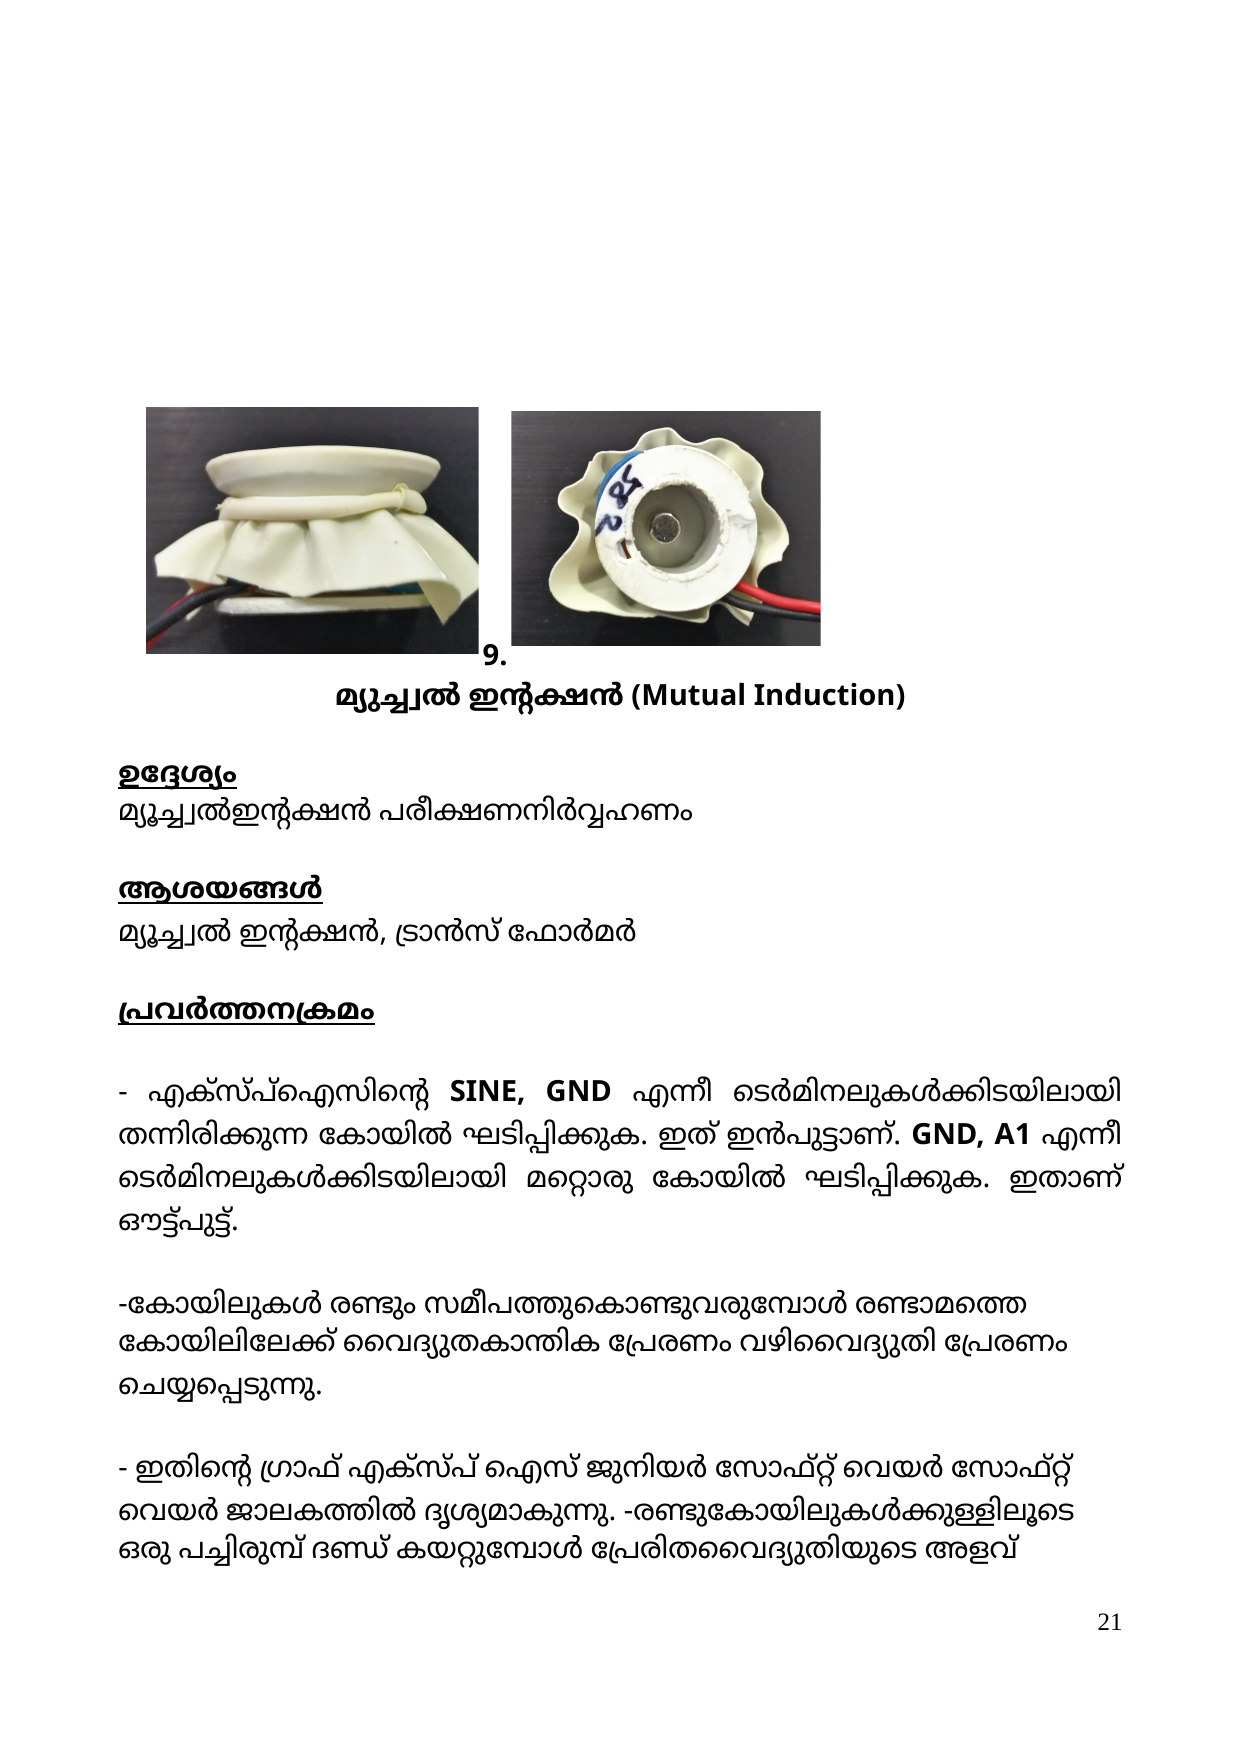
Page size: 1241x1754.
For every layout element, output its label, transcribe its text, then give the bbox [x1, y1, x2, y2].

text - എക്സ്പ്ഐസിന്റെ SINE, GND എന്നീ ടെര്‍മിനലുകള്‍ക്കിടയിലായി തന്നിരിക്കുന്ന കോയില്‍ ഘടിപ്പിക്കുക. ഇത് ഇന്‍പുട്ടാണ്. GND, A1 എന്നീ ടെര്‍മിനലുകള്‍ക്കിടയിലായി മറ്റൊരു കോയില്‍ ഘടിപ്പിക്കുക. ഇതാണ് ഔട്ട്പുട്ട്. [118, 1071, 1122, 1243]
text പ്രവര്‍ത്തനക്രമം [118, 993, 1122, 1031]
text - ഇതിന്റെ ഗ്രാഫ് എക്സ്പ് ഐസ് ജുനിയര്‍ സോഫ്റ്റ് വെയര്‍ സോഫ്റ്റ് വെയര്‍ ജാലകത്തില്‍ ദൃശ്യമാകുന്നു. -രണ്ടുകോയിലുകള്‍ക്കുള്ളിലൂടെ ഒരു പച്ചിരുമ്പ് ദണ്ഡ് കയറ്റുമ്പോള്‍ പ്രേരിതവൈദ്യുതിയുടെ അളവ് [118, 1446, 1122, 1570]
text മ്യൂച്ച്വല്‍ ഇന്റക്ഷന്‍, ട്രാന്‍സ് ഫോര്‍മര്‍ [118, 910, 1122, 953]
text ഉദ്ദേശ്യം [118, 756, 1122, 794]
picture [511, 540, 821, 601]
text ആശയങ്ങള്‍ [118, 872, 1122, 910]
text മ്യൂച്ച്വല്‍ഇന്റക്ഷന്‍ പരീക്ഷണനിര്‍വ്വഹണം [118, 794, 1122, 832]
text 9. മ്യുച്ച്വല്‍ ഇന്റക്ഷന്‍ (Mutual Induction) [118, 634, 1122, 717]
text -കോയിലുകള്‍ രണ്ടും സമീപത്തുകൊണ്ടുവരുമ്പോള്‍ രണ്ടാമത്തെ കോയിലിലേക്ക് വൈദ്യുതകാന്തിക പ്രേരണം വഴിവൈദ്യുതി പ്രേരണം ചെയ്യപ്പെടുന്നു. [118, 1282, 1122, 1406]
